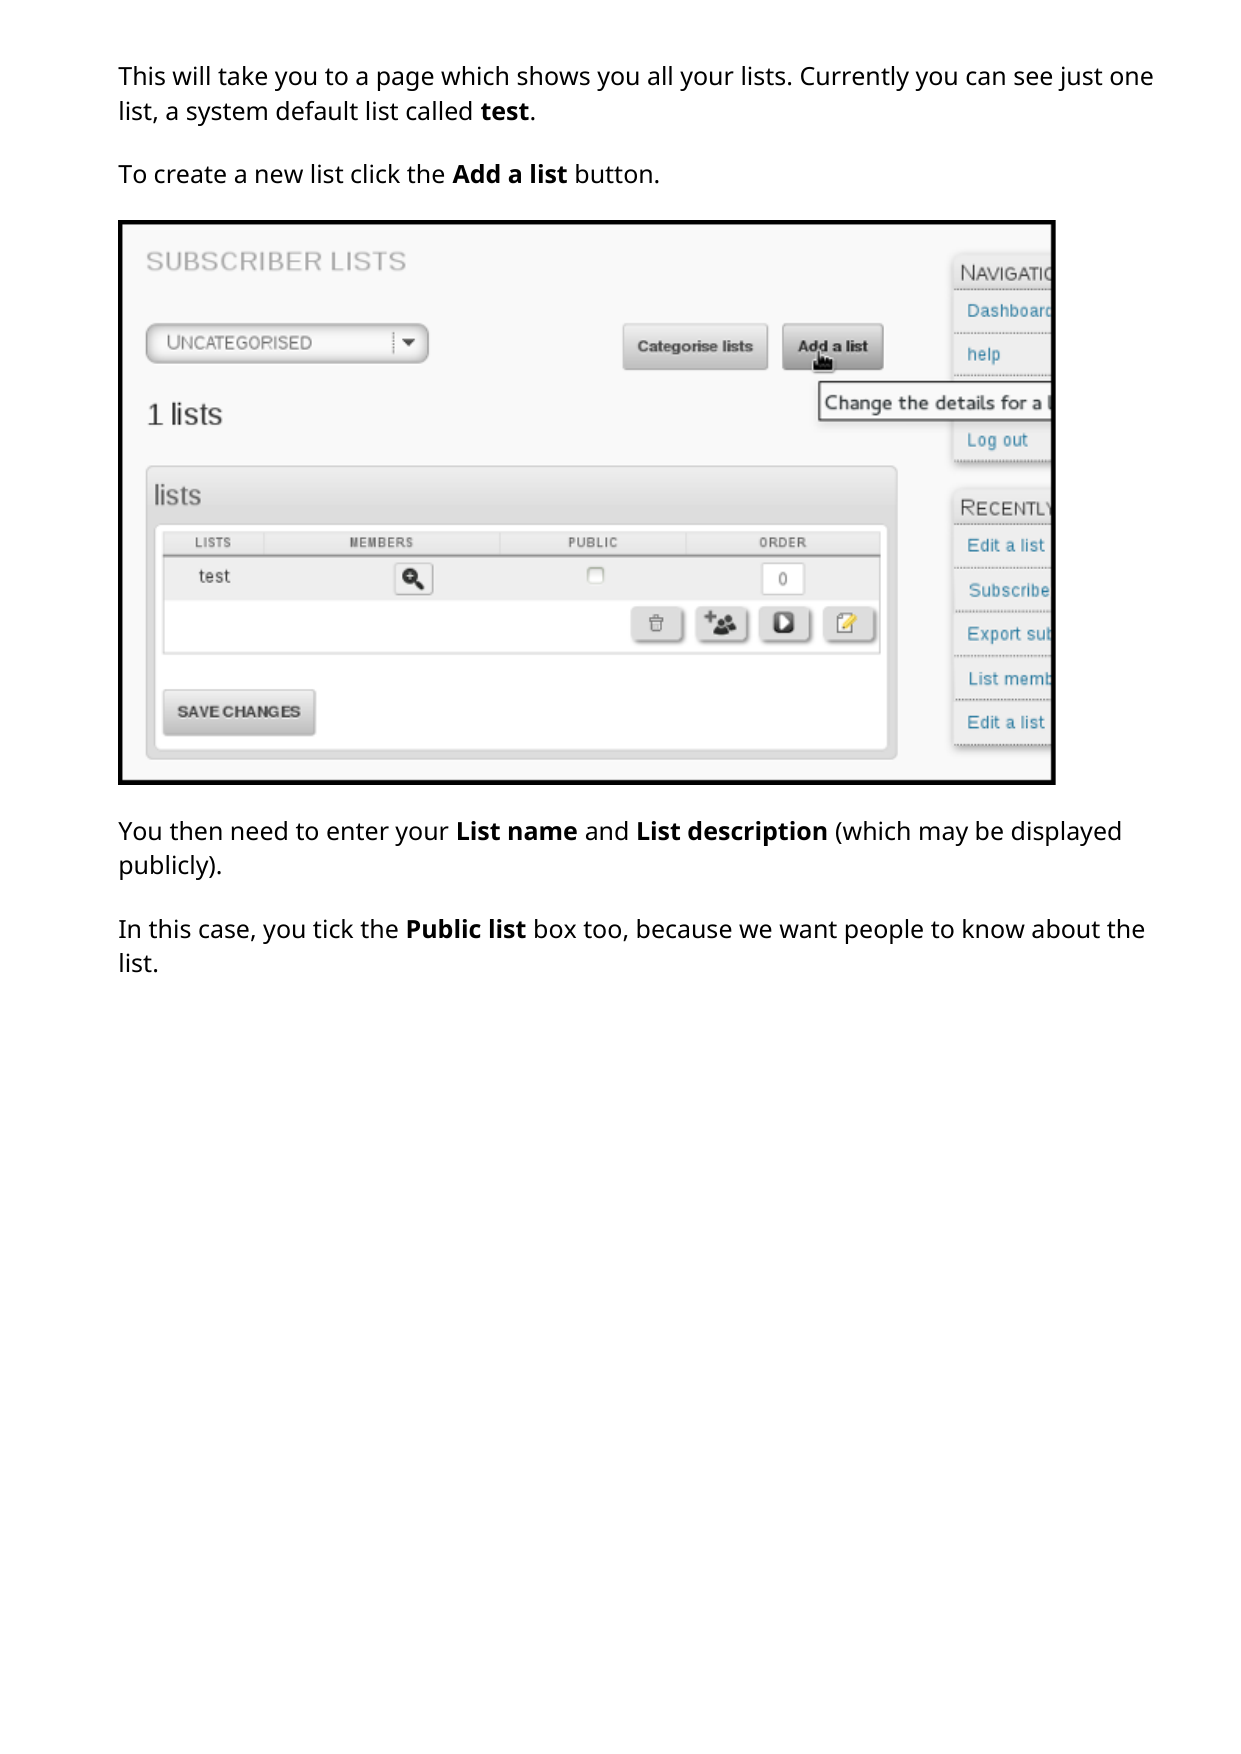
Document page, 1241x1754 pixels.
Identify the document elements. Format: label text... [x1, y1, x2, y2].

picture [118, 220, 1056, 785]
text In this case, you tick the Public list box too, because we want people to know about the list. [118, 911, 1181, 979]
text You then need to enter your List name and List description (which may be displayed publicly). [118, 814, 1181, 882]
text To create a new list click the Add a list button. [118, 157, 1181, 191]
text This will take you to a page which shows you all your lists. Currently you can see just one list, a system default list called test. [118, 59, 1181, 127]
